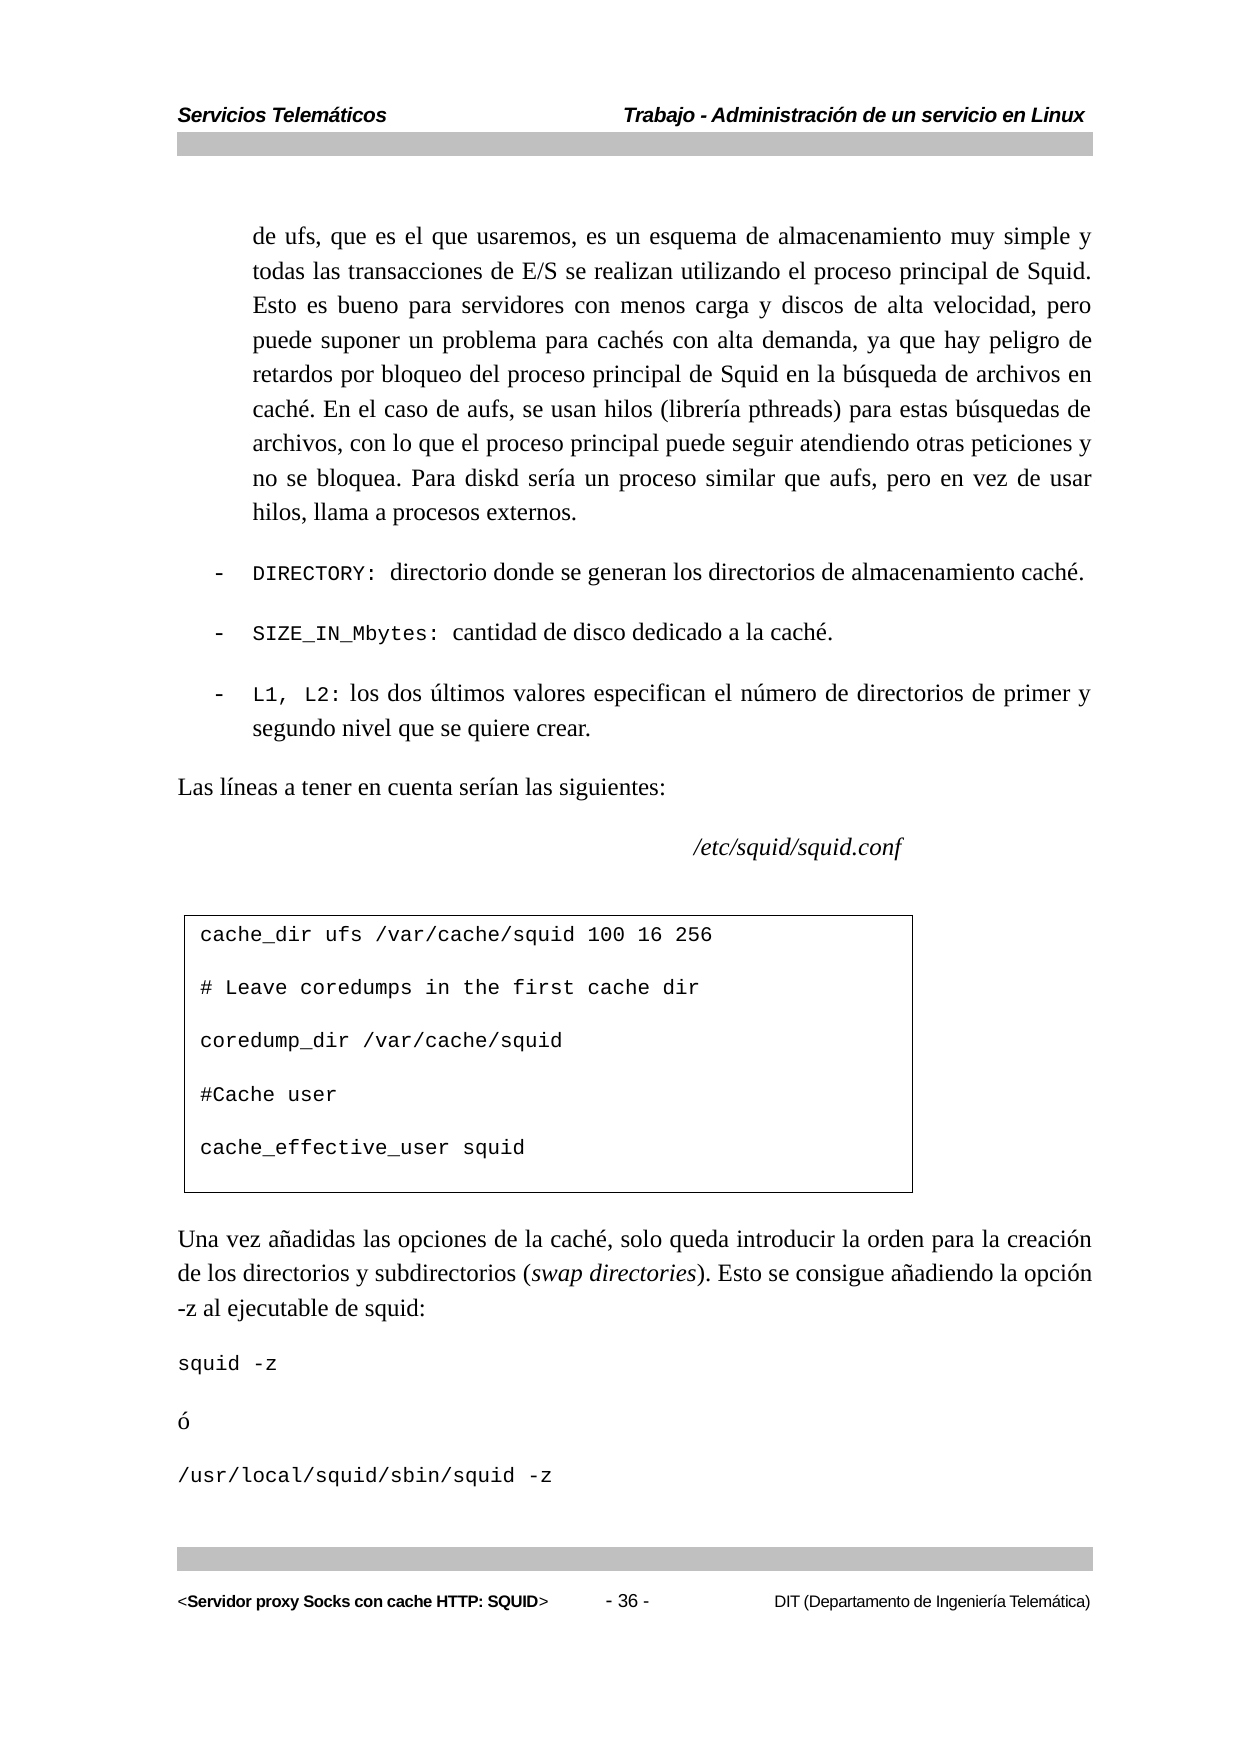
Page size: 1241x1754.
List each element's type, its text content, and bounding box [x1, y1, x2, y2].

list SIZE_IN_Mbytes: cantidad de disco dedicado a la caché. [215, 617, 1093, 647]
list de ufs, que es el que usaremos, es un esquema de almacenamiento muy simple y todas las transacciones de E/S se realizan utilizando el proceso principal de Squid. Esto es bueno para servidores con menos carga y discos de alta velocidad, pero puede suponer un problema para cachés con alta demanda, ya que hay peligro de retardos por bloqueo del proceso principal de Squid en la búsqueda de archivos en caché. En el caso de aufs, se usan hilos (librería pthreads) para estas búsquedas de archivos, con lo que el proceso principal puede seguir atendiendo otras peticiones y no se bloquea. Para diskd sería un proceso similar que aufs, pero en vez de usar hilos, llama a procesos externos. [215, 221, 1093, 526]
list DIRECTORY: directorio donde se generan los directorios de almacenamiento caché. [215, 557, 1093, 586]
text Una vez añadidas las opciones de la caché, solo queda introducir la orden para la creación de los directorios y subdirectorios (swap directories). Esto se consigue añadiendo la opción -z al ejecutable de squid: [177, 1224, 1093, 1322]
text cache_dir ufs /var/cache/squid 100 16 256 [200, 924, 897, 947]
text Las líneas a tener en cuenta serían las siguientes: [177, 772, 1093, 801]
text # Leave coredumps in the first cache dir [200, 977, 897, 1001]
text ó [177, 1406, 1093, 1434]
text coredump_dir /var/cache/squid [200, 1030, 897, 1054]
text /etc/squid/squid.conf [177, 832, 1093, 861]
list L1, L2: los dos últimos valores especifican el número de directorios de primer y segundo nivel que se quiere crear. [215, 678, 1093, 742]
text squid -z [177, 1352, 1093, 1376]
text /usr/local/squid/sbin/squid -z [177, 1465, 1093, 1489]
text cache_effective_user squid [200, 1137, 897, 1161]
text #Cache user [200, 1084, 897, 1107]
